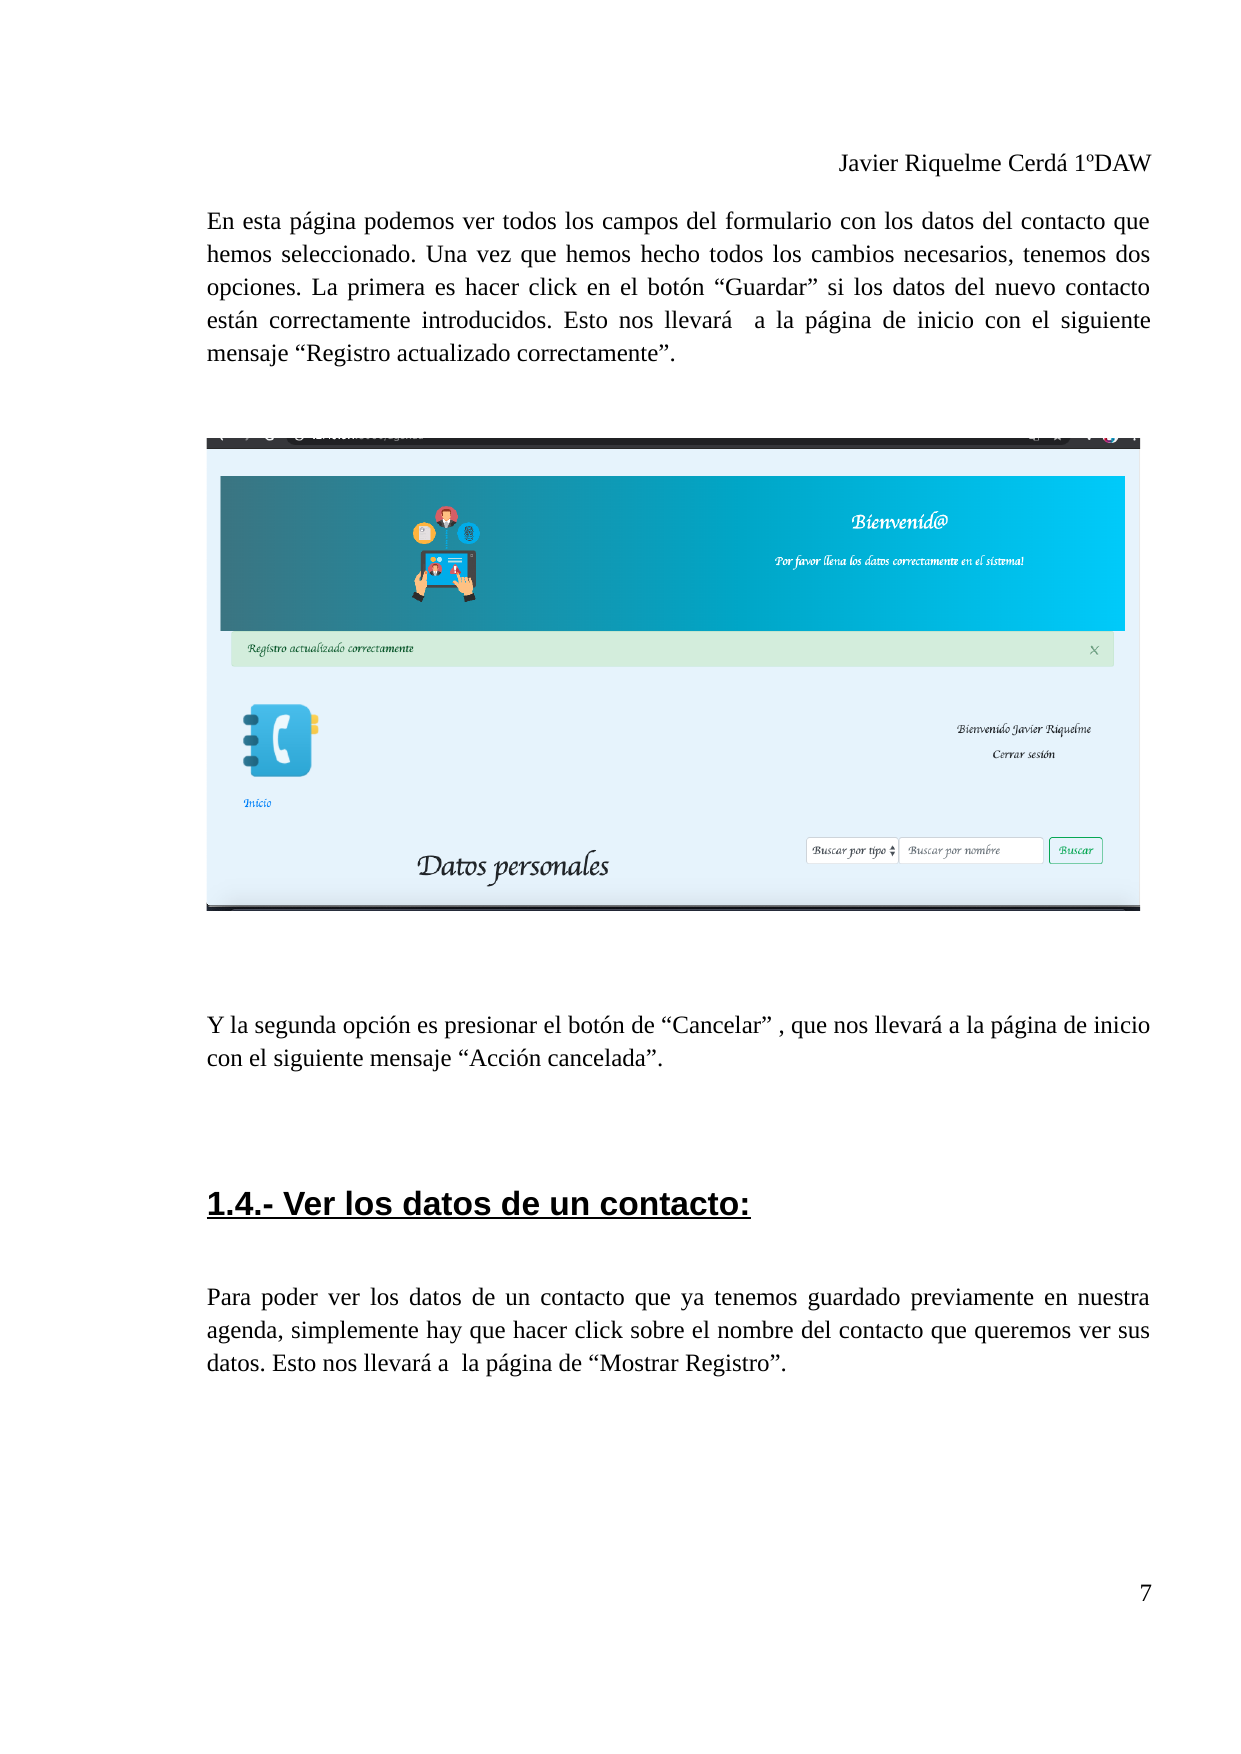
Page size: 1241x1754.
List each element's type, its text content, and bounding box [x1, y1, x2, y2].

text Para poder ver los datos de un contacto que ya tenemos guardado previamente en nuestra agenda, simplemente hay que hacer click sobre el nombre del contacto que queremos ver sus datos. Esto nos llevará a la página de “Mostrar Registro”. [207, 1282, 1152, 1377]
subtitle 1.4.- Ver los datos de un contacto: [207, 1183, 1152, 1222]
text Y la segunda opción es presionar el botón de “Cancelar” , que nos llevará a la página de inicio con el siguiente mensaje “Acción cancelada”. [207, 1010, 1152, 1072]
text En esta página podemos ver todos los campos del formulario con los datos del contacto que hemos seleccionado. Una vez que hemos hecho todos los cambios necesarios, tenemos dos opciones. La primera es hacer click en el botón “Guardar” si los datos del nuevo contacto están correctamente introducidos. Esto nos llevará a la página de inicio con el siguiente mensaje “Registro actualizado correctamente”. [207, 206, 1152, 367]
picture [206, 438, 1141, 911]
